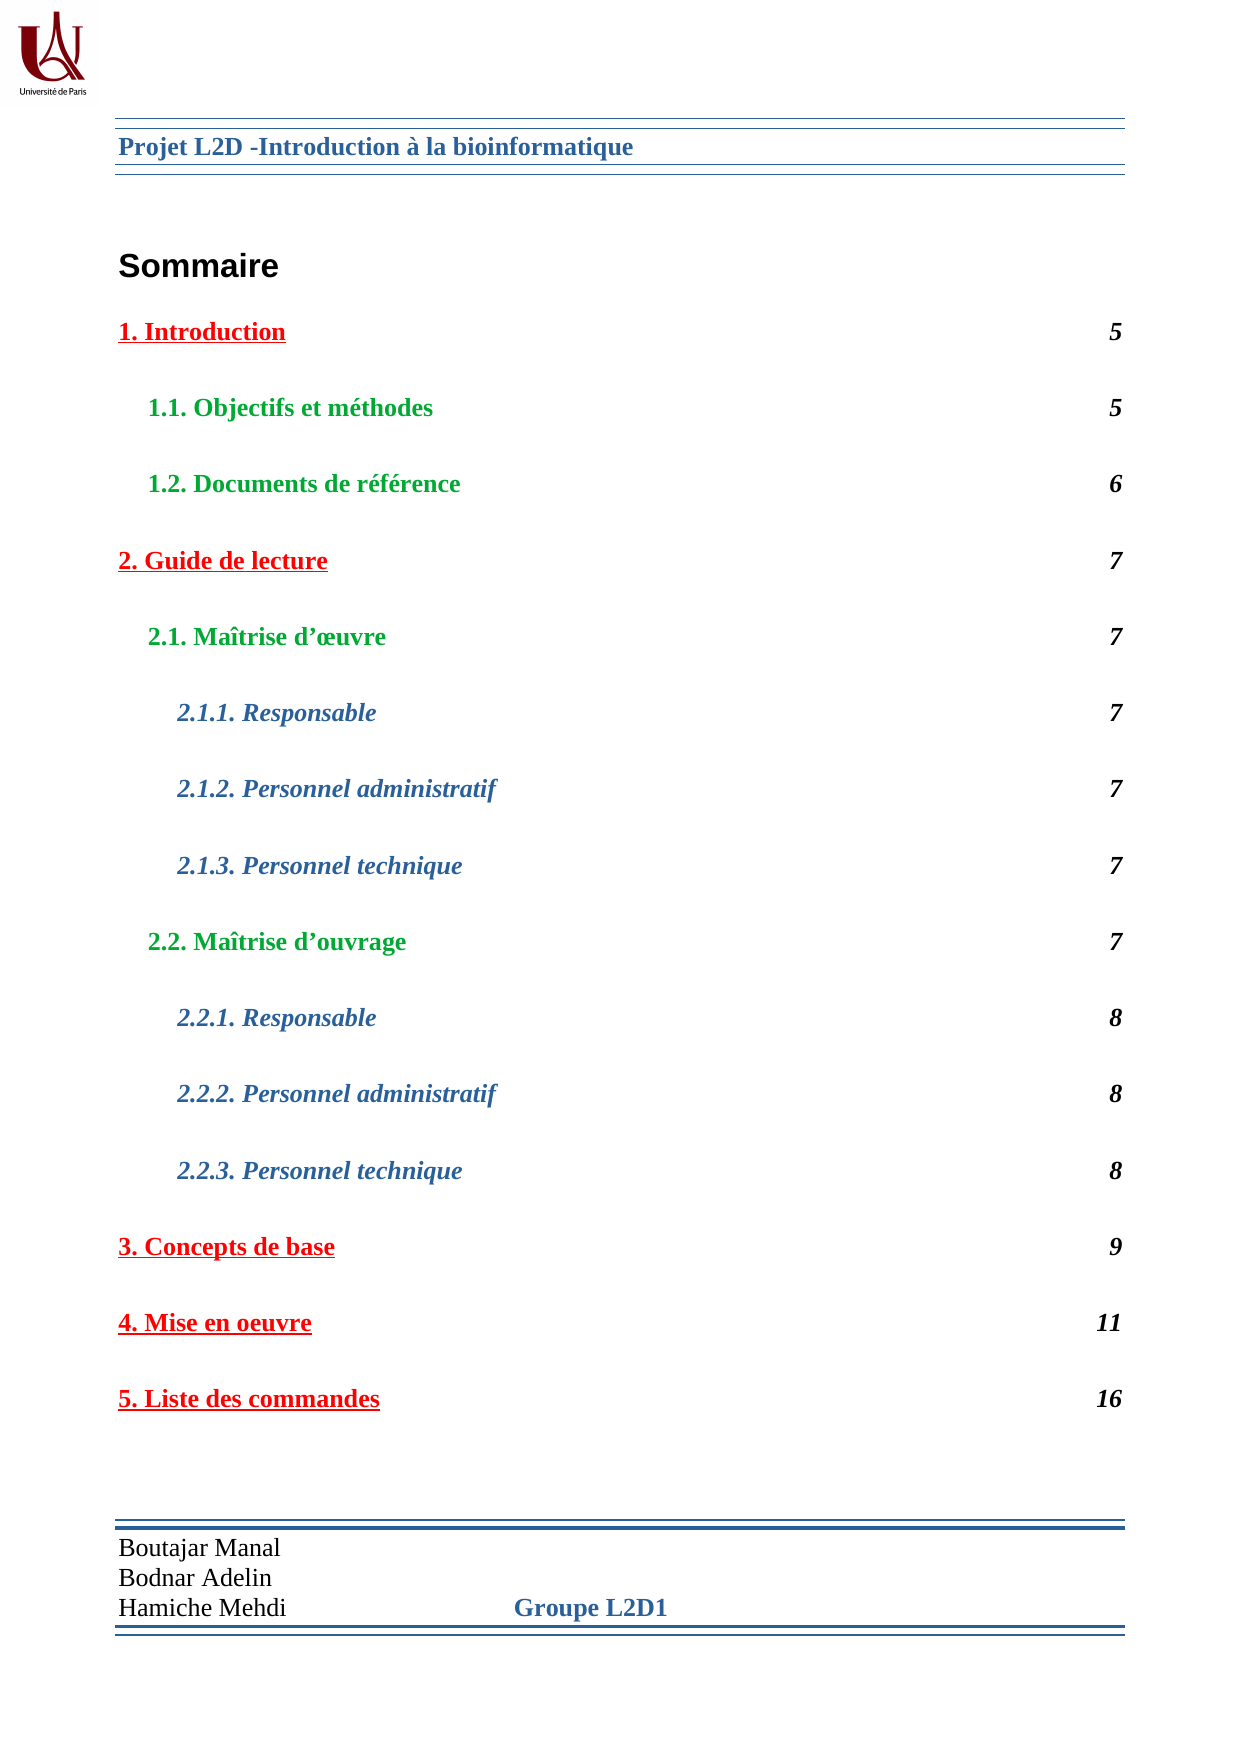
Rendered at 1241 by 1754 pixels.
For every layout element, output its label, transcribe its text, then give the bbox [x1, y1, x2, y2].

text 3. Concepts de base 9 [118, 1231, 1122, 1261]
text 2.2. Maîtrise d’ouvrage 7 [148, 926, 1122, 956]
text 4. Mise en oeuvre 11 [118, 1307, 1122, 1337]
text 2.1. Maîtrise d’œuvre 7 [148, 621, 1122, 651]
text 2.1.1. Responsable 7 [177, 697, 1122, 727]
text 1.1. Objectifs et méthodes 5 [148, 392, 1122, 422]
text 2.1.2. Personnel administratif 7 [177, 773, 1122, 803]
text 2.2.3. Personnel technique 8 [177, 1155, 1122, 1185]
text 5. Liste des commandes 16 [118, 1383, 1122, 1413]
text 1.2. Documents de référence 6 [148, 468, 1122, 498]
text 1. Introduction 5 [118, 316, 1122, 346]
picture [0, 0, 101, 107]
text 2.2.2. Personnel administratif 8 [177, 1078, 1122, 1108]
subtitle Sommaire [118, 246, 1122, 284]
text 2. Guide de lecture 7 [118, 545, 1122, 575]
text 2.1.3. Personnel technique 7 [177, 850, 1122, 880]
text 2.2.1. Responsable 8 [177, 1002, 1122, 1032]
